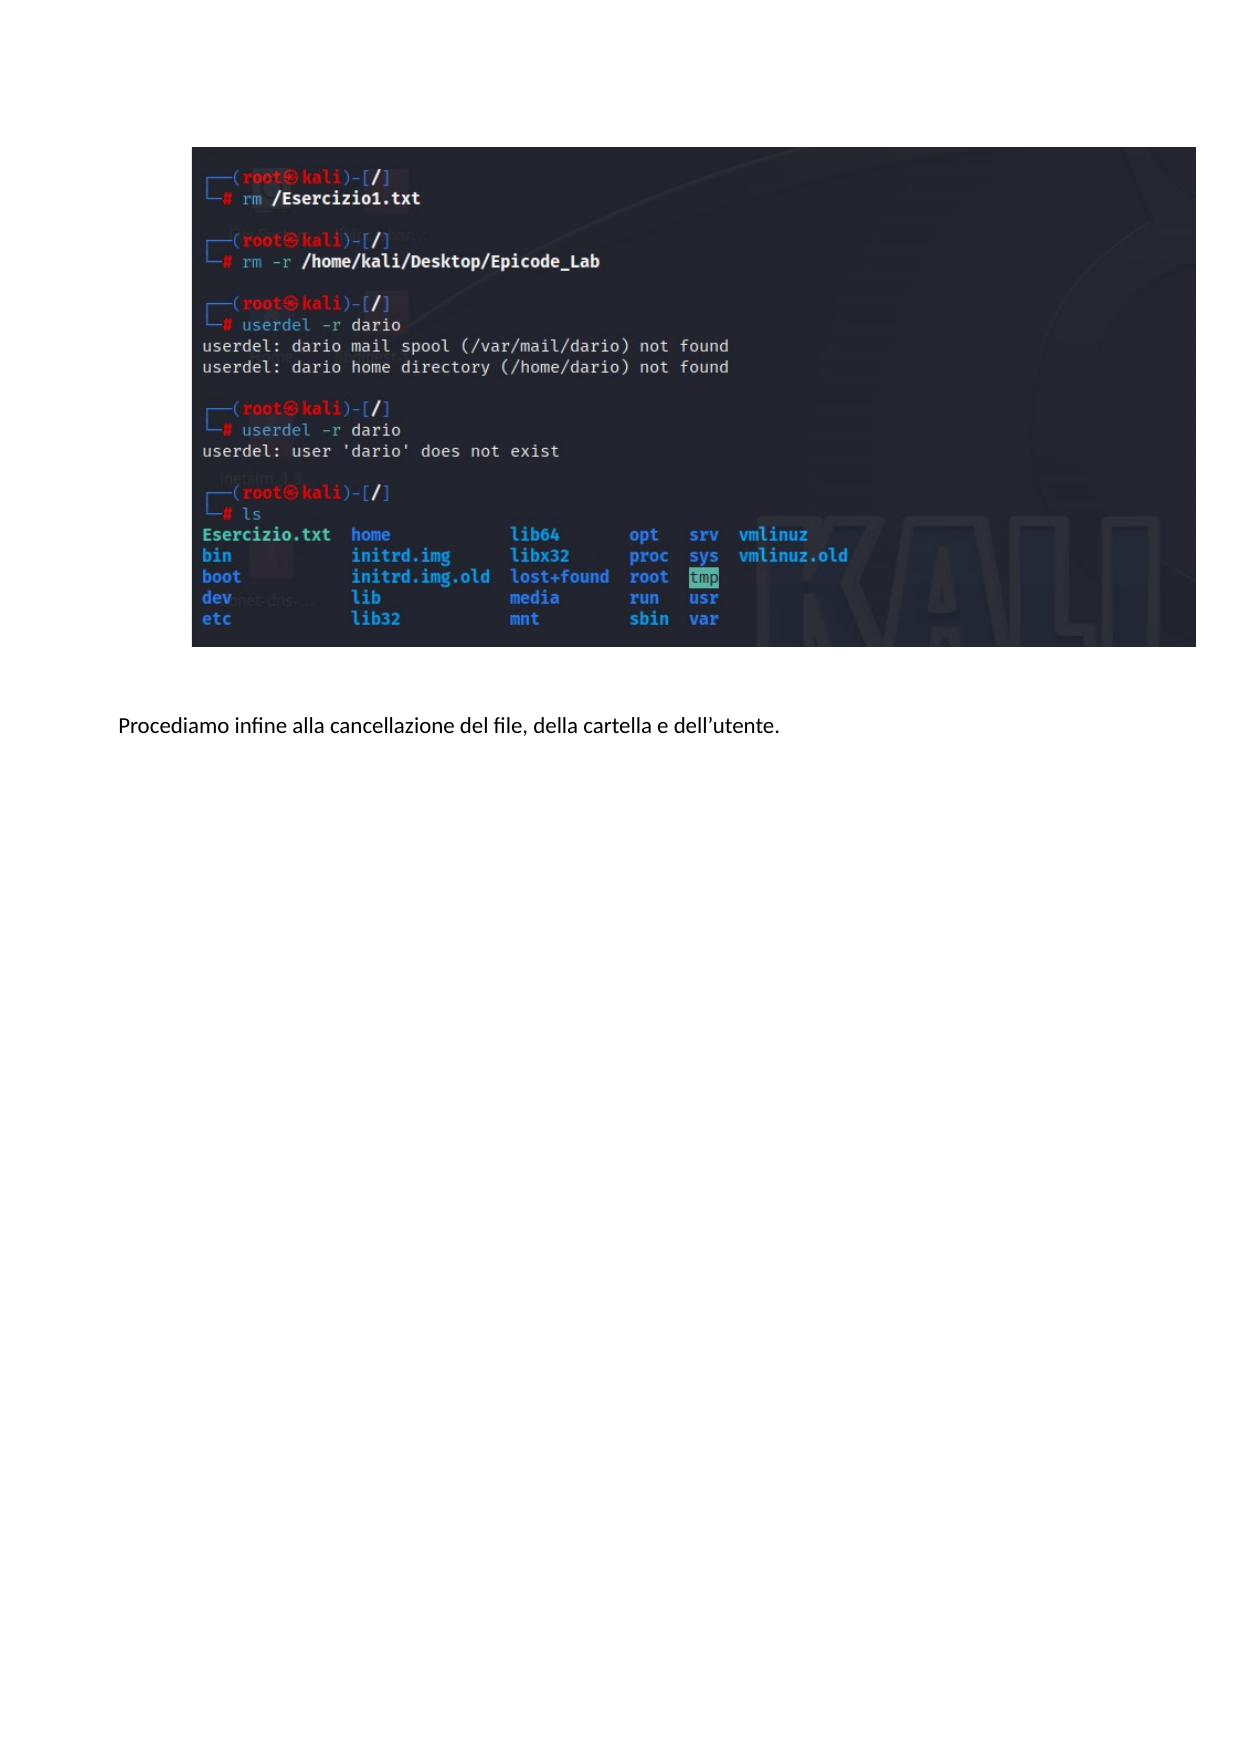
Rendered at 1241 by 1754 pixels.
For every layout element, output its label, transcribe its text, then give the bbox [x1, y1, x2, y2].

text Procediamo infine alla cancellazione del file, della cartella e dell’utente. [118, 711, 1122, 739]
